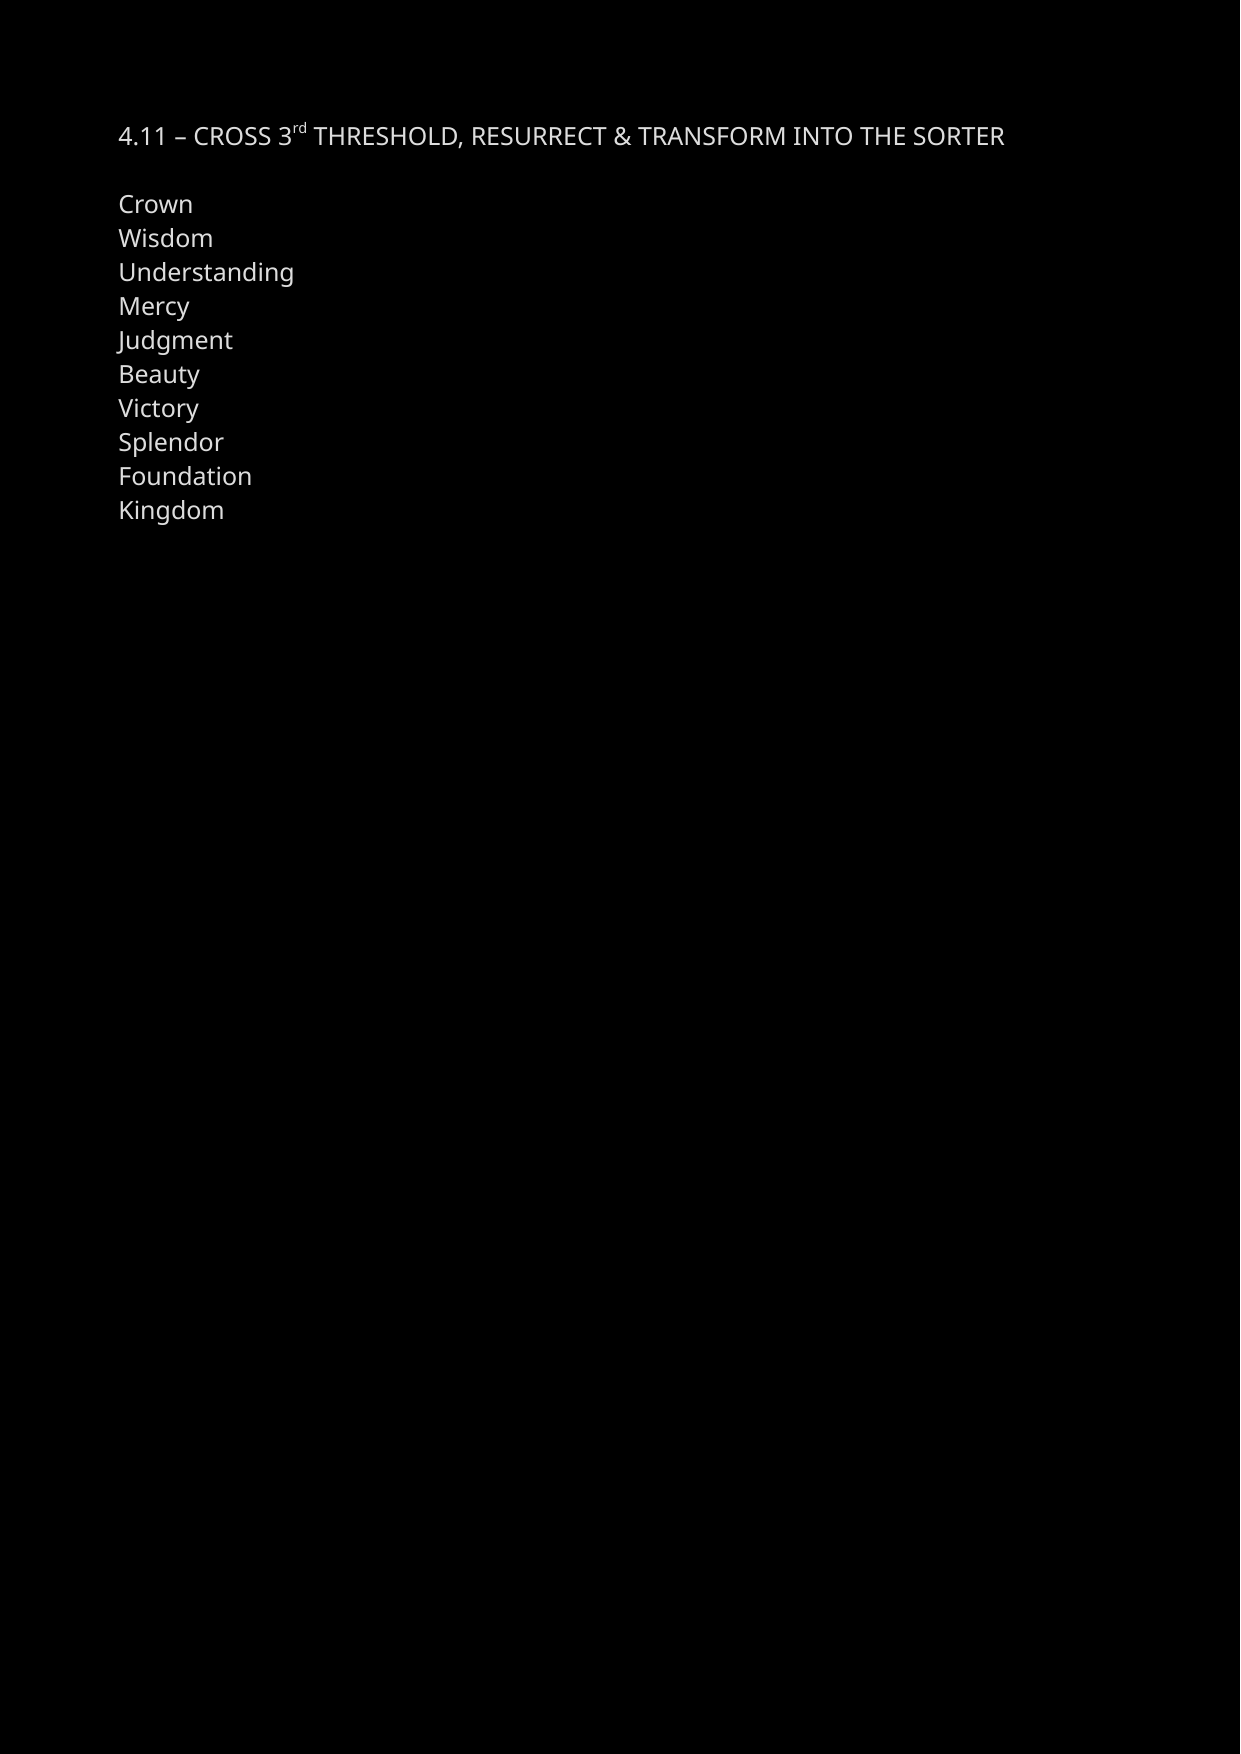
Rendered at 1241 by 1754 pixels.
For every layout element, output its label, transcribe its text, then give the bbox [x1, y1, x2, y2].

text 4.11 – CROSS 3rd THRESHOLD, RESURRECT & TRANSFORM INTO THE SORTER [118, 118, 1122, 152]
text Kingdom [118, 493, 1122, 527]
text Judgment [118, 322, 1122, 357]
text Splendor [118, 425, 1122, 459]
text Crown [118, 186, 1122, 220]
text Mercy [118, 288, 1122, 322]
text Foundation [118, 459, 1122, 493]
text Victory [118, 391, 1122, 425]
text Understanding [118, 254, 1122, 288]
text Beauty [118, 357, 1122, 391]
text Wisdom [118, 220, 1122, 254]
